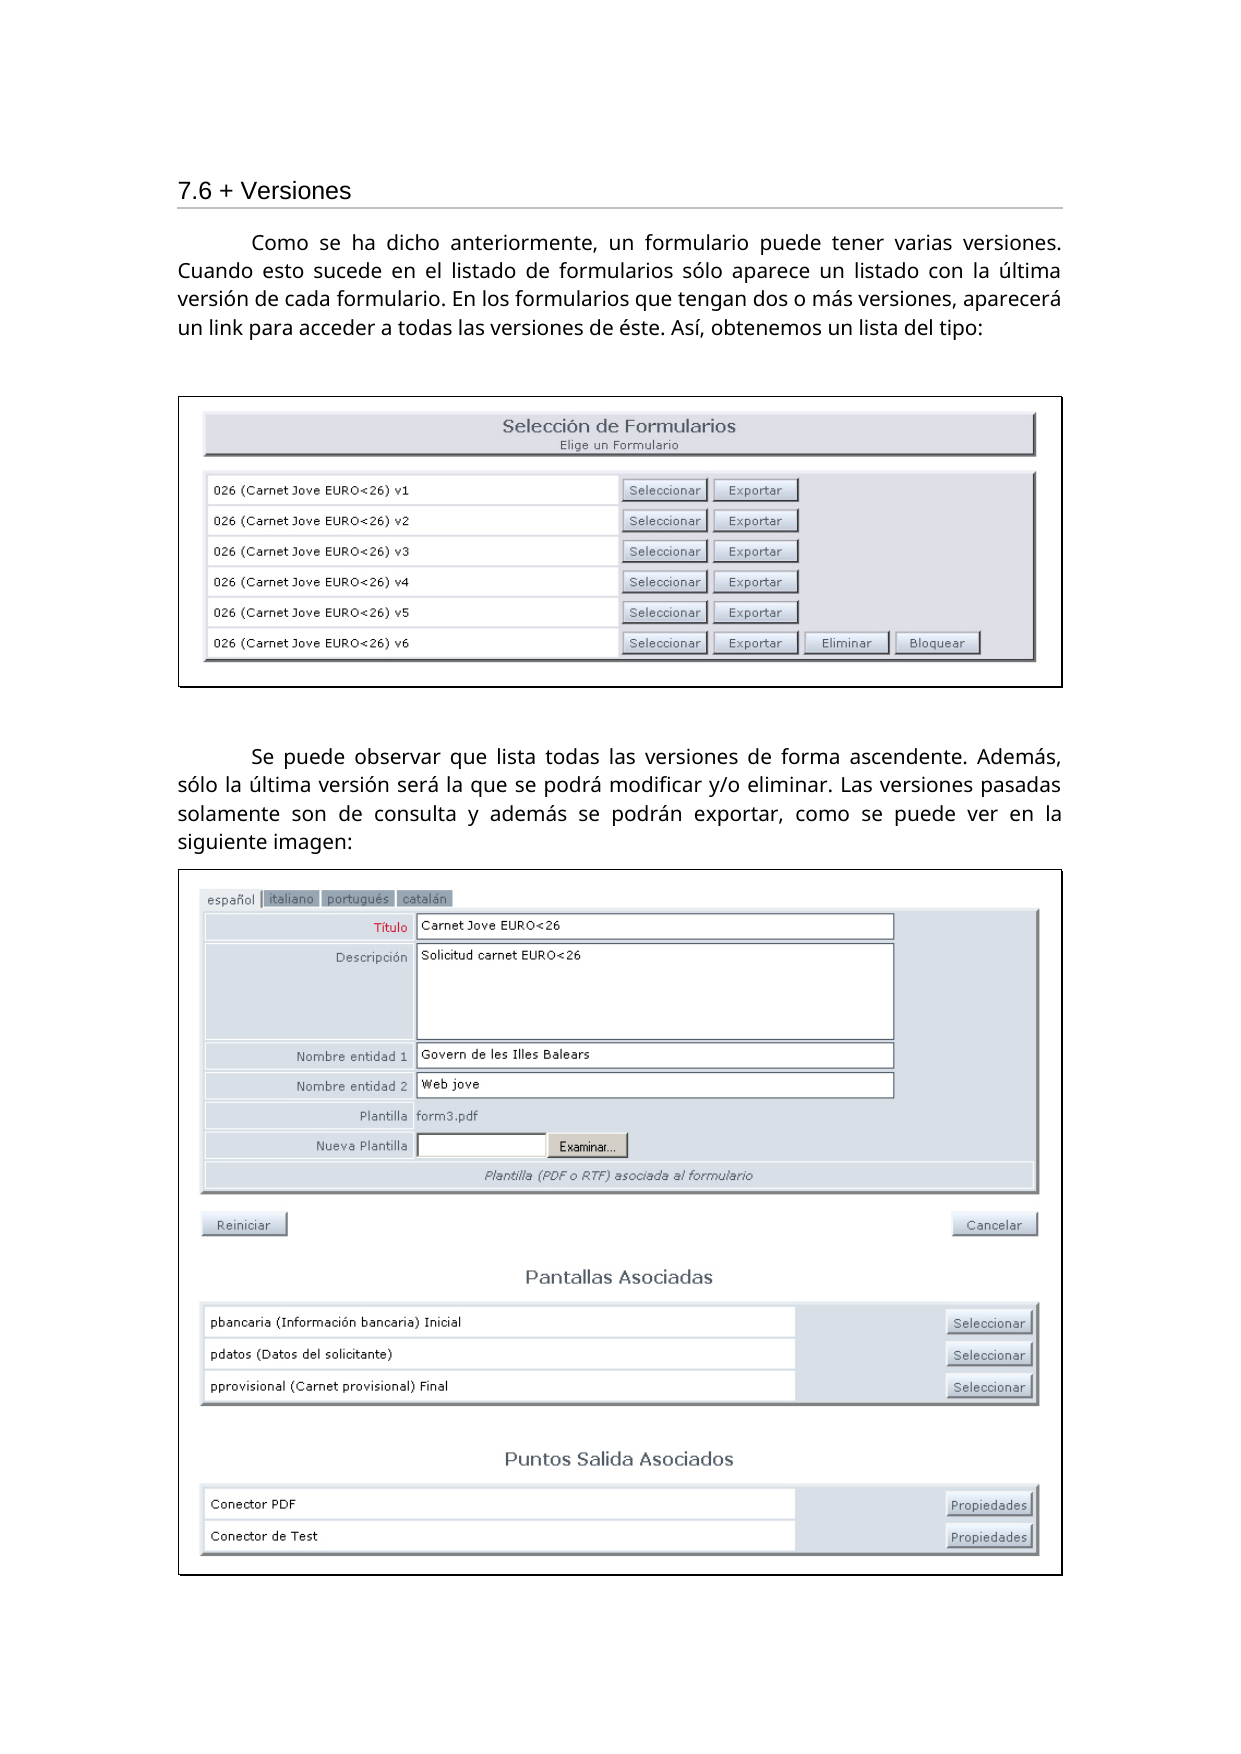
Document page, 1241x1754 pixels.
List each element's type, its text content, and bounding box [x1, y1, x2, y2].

subtitle 7.6 + Versiones [177, 177, 1063, 207]
picture [194, 405, 1046, 678]
picture [194, 878, 1046, 1566]
text Como se ha dicho anteriormente, un formulario puede tener varias versiones. Cuando esto sucede en el listado de formularios sólo aparece un listado con la última versión de cada formulario. En los formularios que tengan dos o más versiones, aparecerá un link para acceder a todas las versiones de éste. Así, obtenemos un lista del tipo: [177, 228, 1063, 341]
text Se puede observar que lista todas las versiones de forma ascendente. Además, sólo la última versión será la que se podrá modificar y/o eliminar. Las versiones pasadas solamente son de consulta y además se podrán exportar, como se puede ver en la siguiente imagen: [177, 742, 1063, 856]
